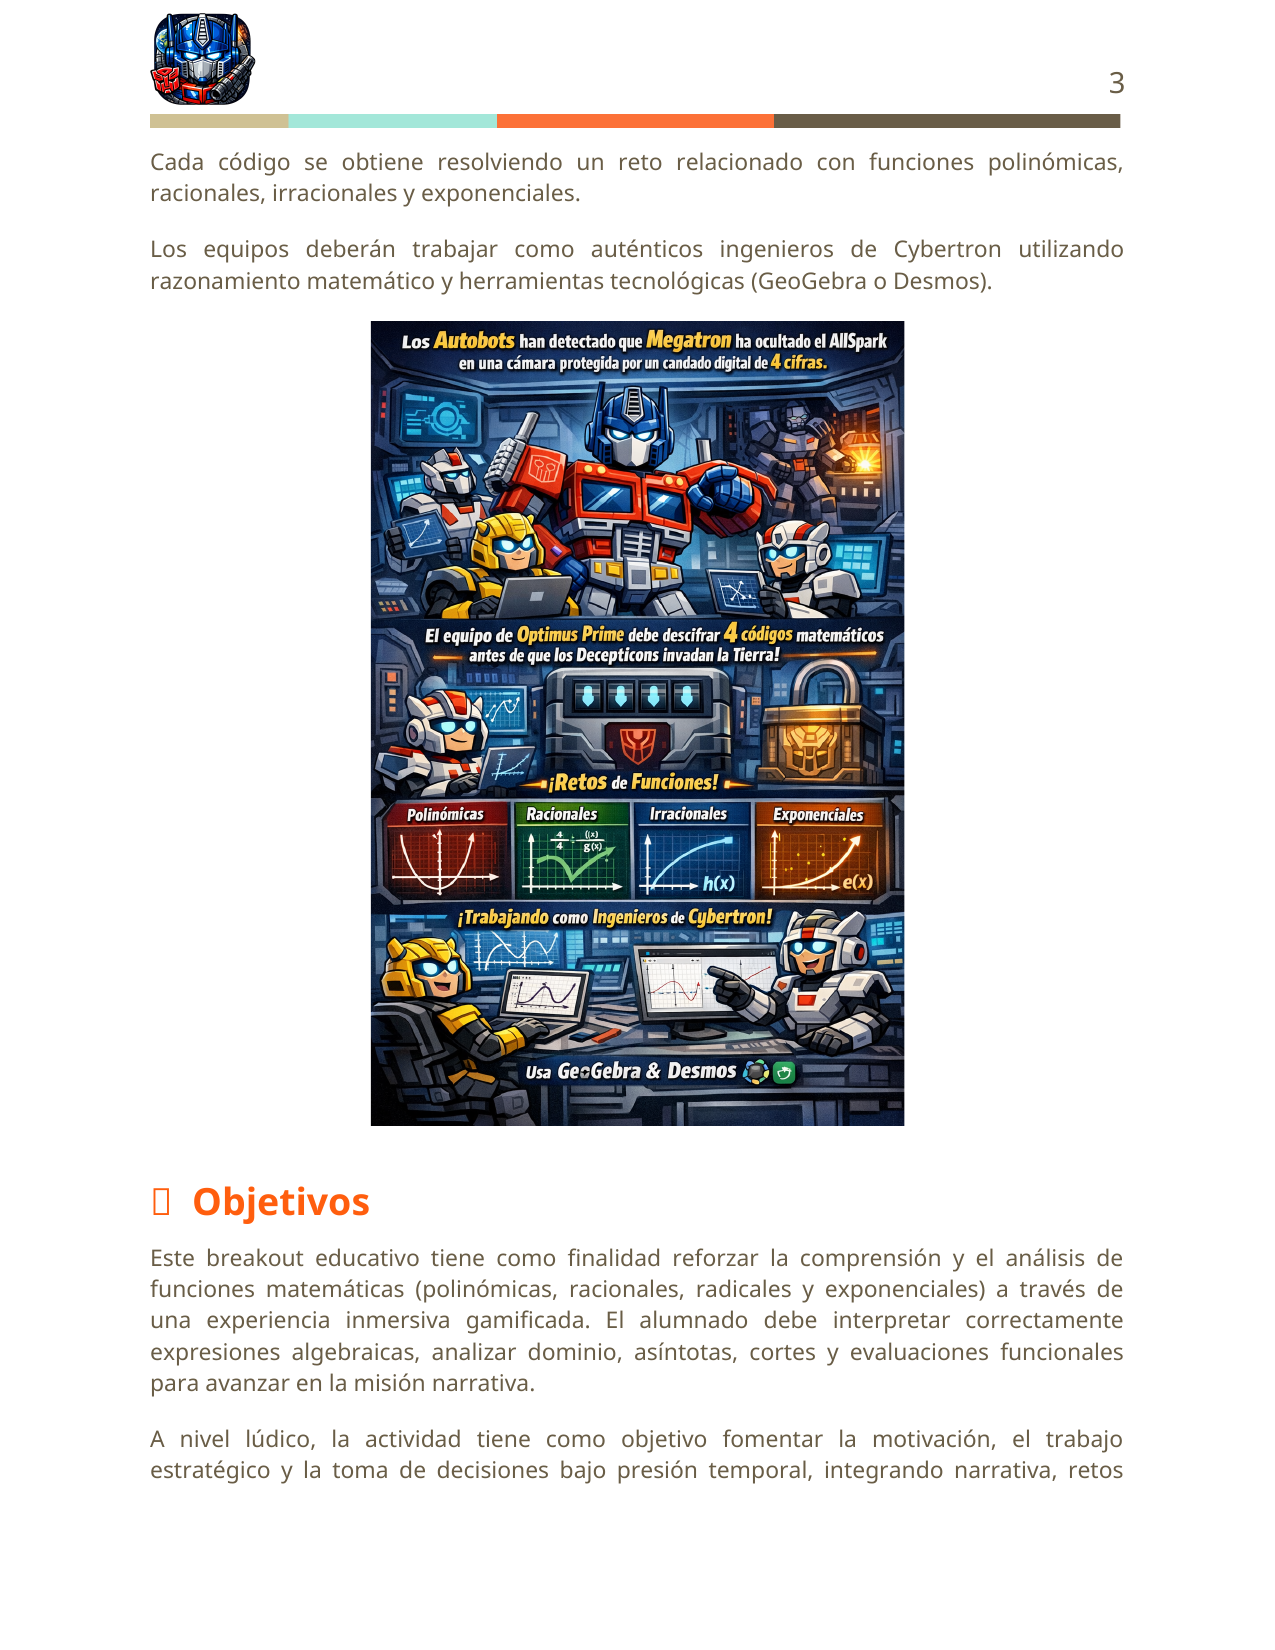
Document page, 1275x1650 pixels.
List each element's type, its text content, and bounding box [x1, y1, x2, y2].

subtitle 🎯 Objetivos [150, 1175, 1125, 1226]
text Este breakout educativo tiene como finalidad reforzar la comprensión y el análisis de funciones matemáticas (polinómicas, racionales, radicales y exponenciales) a través de una experiencia inmersiva gamificada. El alumnado debe interpretar correctamente expresiones algebraicas, analizar dominio, asíntotas, cortes y evaluaciones funcionales para avanzar en la misión narrativa. [150, 1242, 1125, 1398]
picture [150, 114, 1121, 128]
picture [150, 13, 256, 105]
text Cada código se obtiene resolviendo un reto relacionado con funciones polinómicas, racionales, irracionales y exponenciales. [150, 146, 1125, 208]
text Los equipos deberán trabajar como auténticos ingenieros de Cybertron utilizando razonamiento matemático y herramientas tecnológicas (GeoGebra o Desmos). [150, 233, 1125, 296]
picture [370, 321, 905, 1126]
text A nivel lúdico, la actividad tiene como objetivo fomentar la motivación, el trabajo estratégico y la toma de decisiones bajo presión temporal, integrando narrativa, retos [150, 1423, 1125, 1486]
